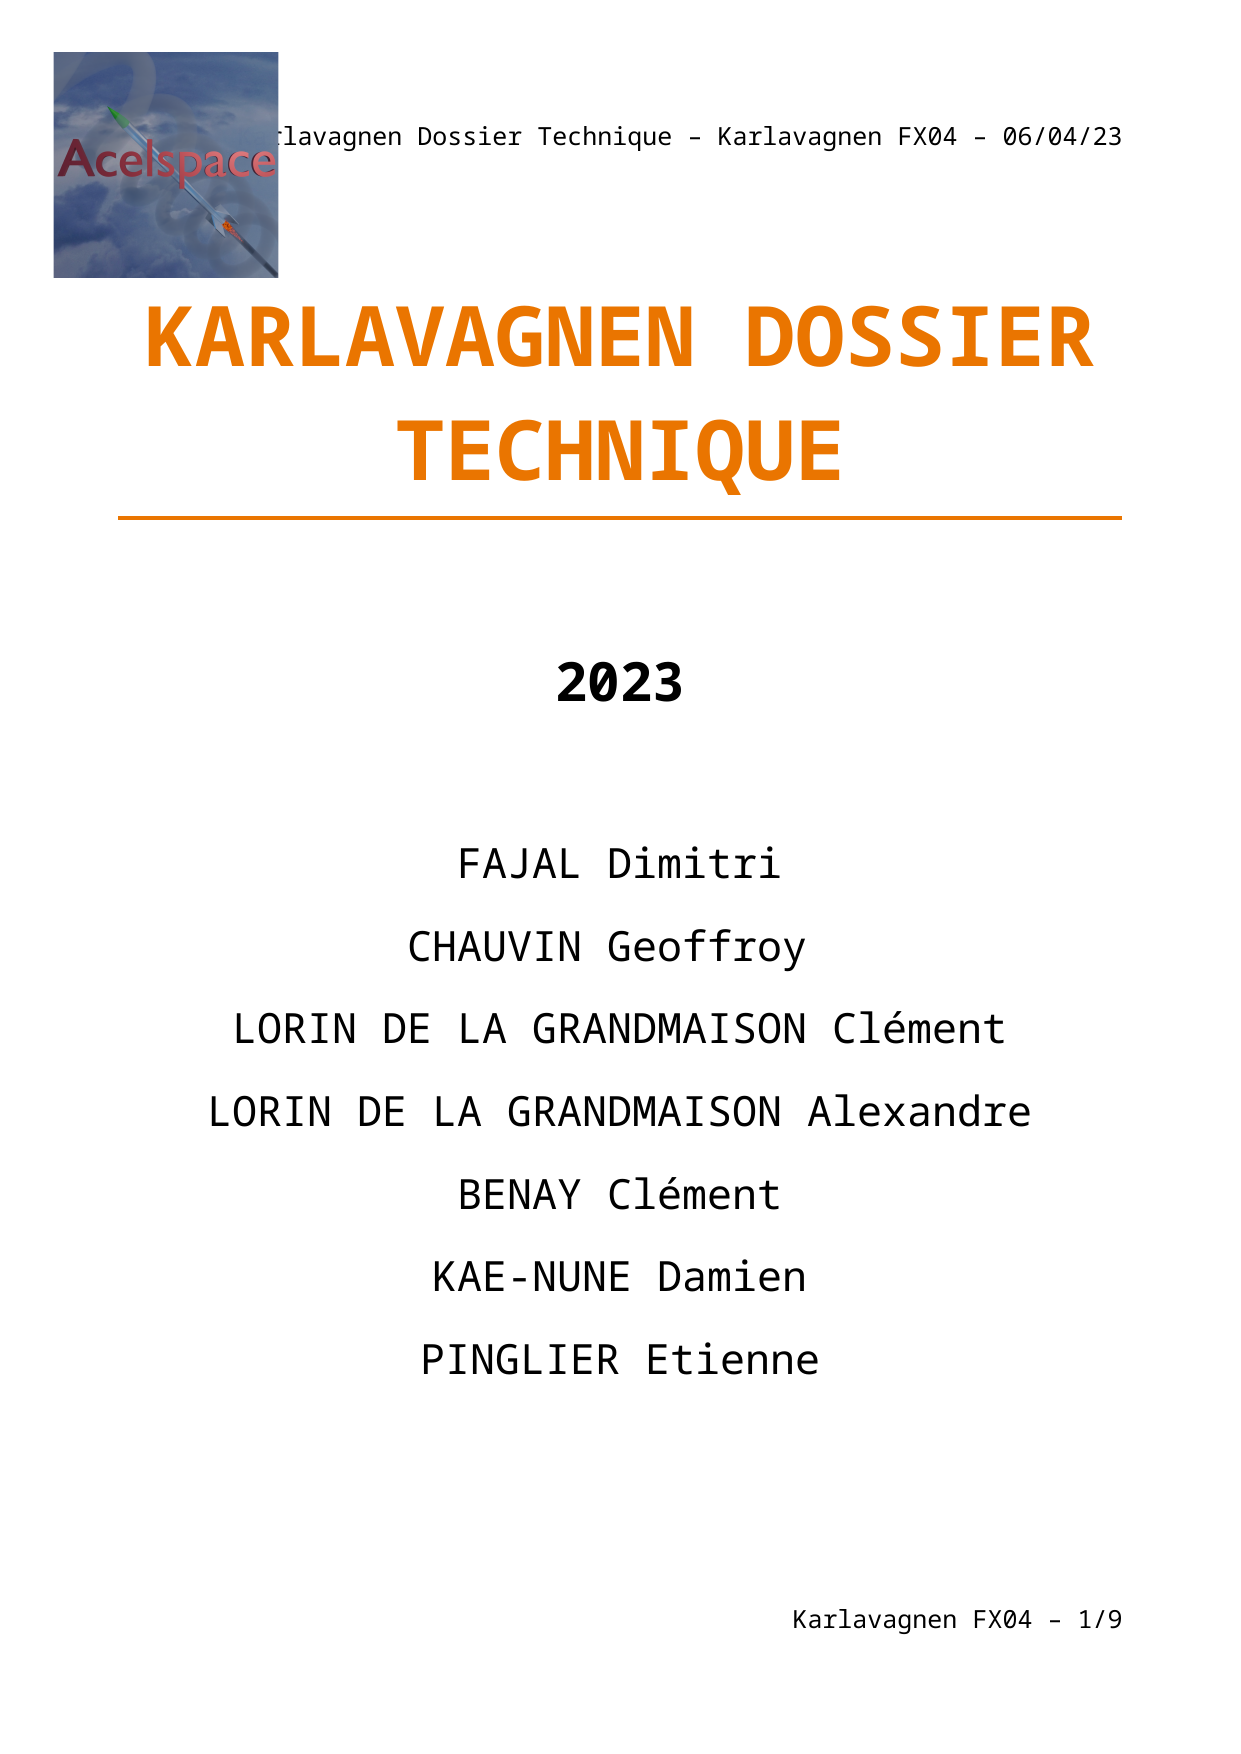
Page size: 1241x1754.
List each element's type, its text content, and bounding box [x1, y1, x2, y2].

title Karlavagnen Dossier Technique [118, 207, 1122, 516]
text LORIN DE LA GRANDMAISON Alexandre [118, 1082, 1122, 1138]
text LORIN DE LA GRANDMAISON Clément [118, 999, 1122, 1056]
text FAJAL Dimitri [118, 834, 1122, 890]
picture [53, 52, 279, 278]
subtitle 2023 [118, 643, 1122, 717]
text CHAUVIN Geoffroy [118, 916, 1122, 973]
text PINGLIER Etienne [118, 1330, 1122, 1387]
text BENAY Clément [118, 1164, 1122, 1221]
text KAE-NUNE Damien [118, 1247, 1122, 1304]
